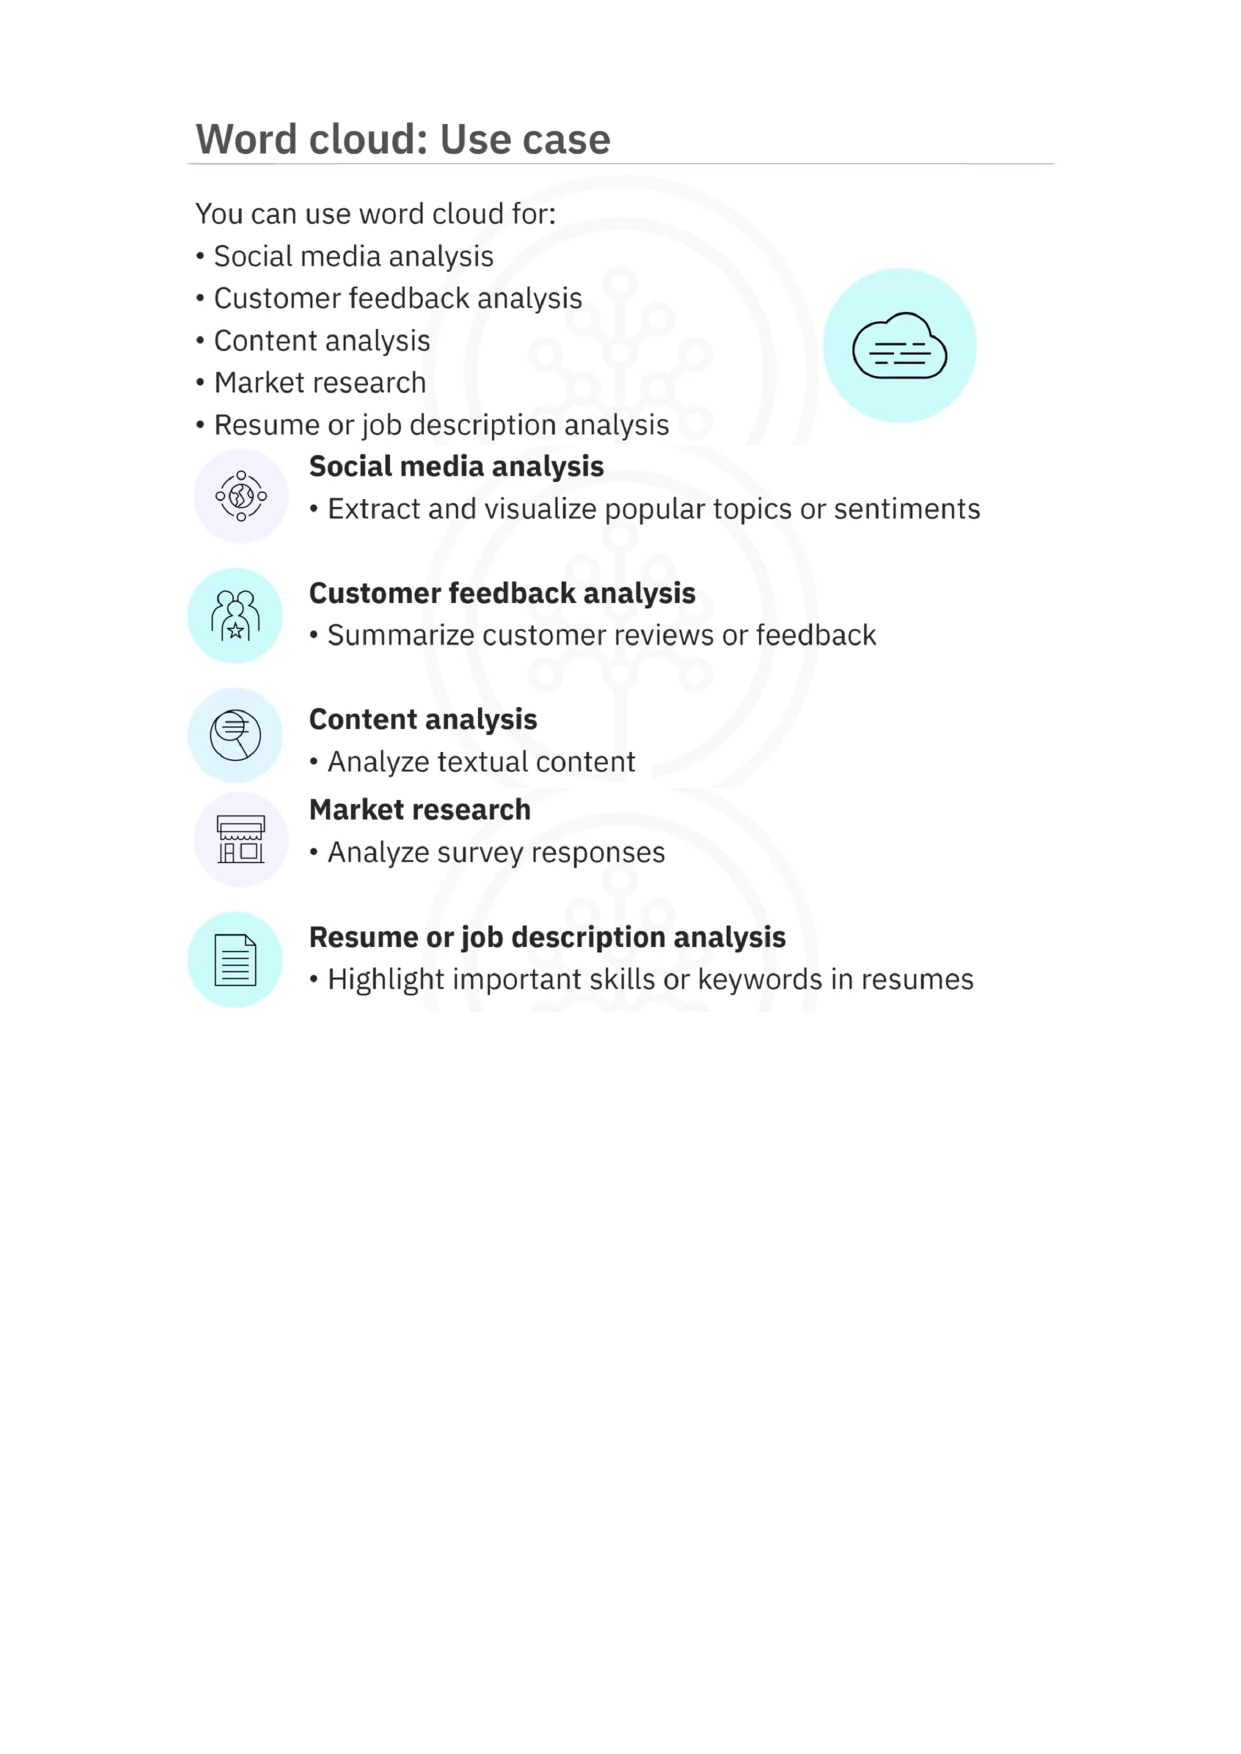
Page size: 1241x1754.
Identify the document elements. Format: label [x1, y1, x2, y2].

picture [118, 118, 1123, 1012]
